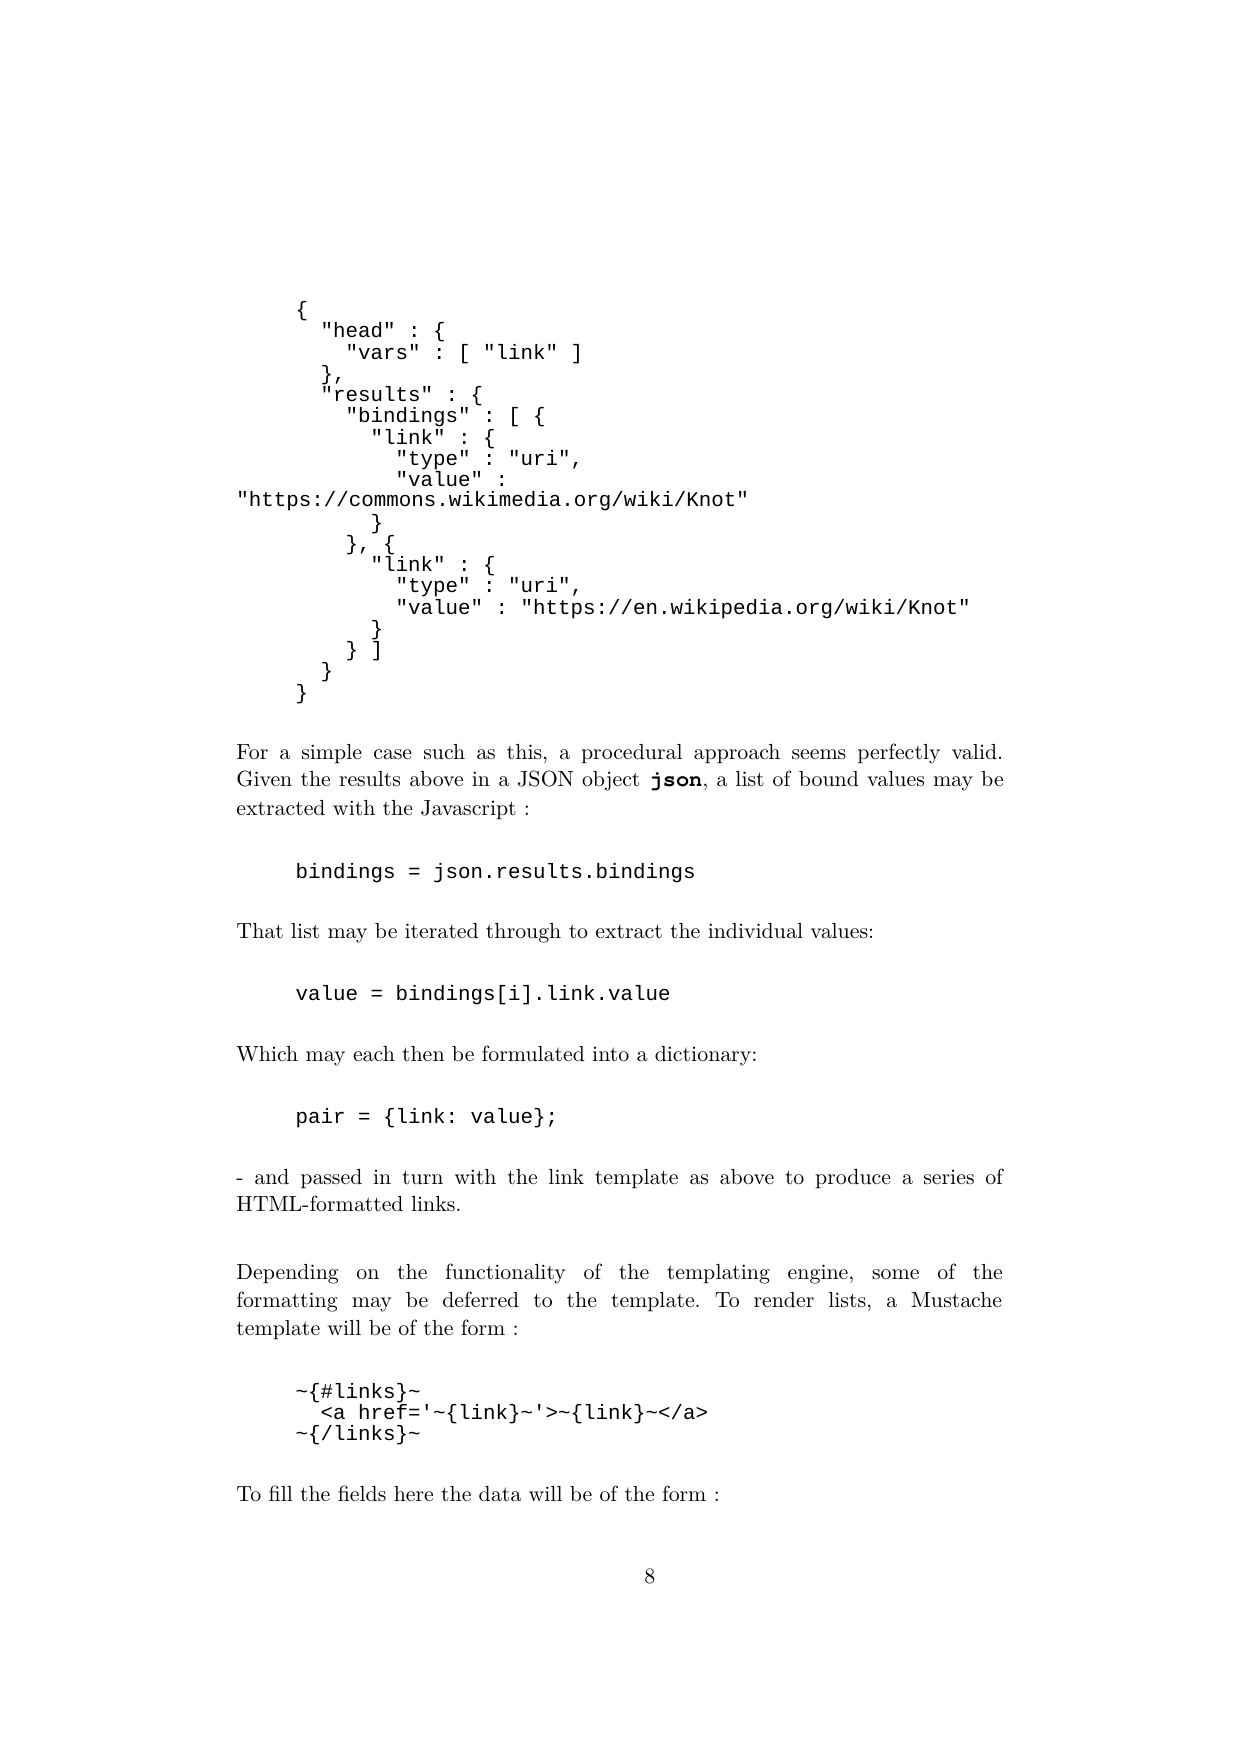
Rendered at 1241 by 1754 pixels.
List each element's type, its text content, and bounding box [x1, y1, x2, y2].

text } [236, 512, 1004, 533]
text "value" : "https://commons.wikimedia.org/wiki/Knot" [236, 469, 1004, 512]
text }, { [236, 533, 1004, 555]
text "type" : "uri", [236, 576, 1004, 597]
text } [236, 682, 1004, 703]
text To fill the fields here the data will be of the form : [236, 1479, 1004, 1507]
text ~{#links}~ [236, 1381, 1004, 1402]
text "link" : { [236, 427, 1004, 448]
text <a href='~{link}~'>~{link}~</a> [236, 1402, 1004, 1424]
text - and passed in turn with the link template as above to produce a series of HTML-formatted links. [236, 1162, 1004, 1218]
text } [236, 618, 1004, 640]
text Which may each then be formulated into a dictionary: [236, 1039, 1004, 1067]
text "results" : { [236, 384, 1004, 406]
text Depending on the functionality of the templating engine, some of the formatting may be deferred to the template. To render lists, a Mustache template will be of the form : [236, 1257, 1004, 1341]
text "head" : { [236, 321, 1004, 342]
text "type" : "uri", [236, 448, 1004, 469]
text { [236, 299, 1004, 321]
text "vars" : [ "link" ] [236, 342, 1004, 363]
text "value" : "https://en.wikipedia.org/wiki/Knot" [236, 597, 1004, 618]
text ~{/links}~ [236, 1424, 1004, 1445]
text }, [236, 363, 1004, 384]
text pair = {link: value}; [236, 1107, 1004, 1128]
text "link" : { [236, 555, 1004, 576]
text That list may be iterated through to extract the individual values: [236, 916, 1004, 944]
text } [236, 661, 1004, 682]
text } ] [236, 640, 1004, 661]
text bindings = json.results.bindings [236, 861, 1004, 882]
text "bindings" : [ { [236, 406, 1004, 427]
text For a simple case such as this, a procedural approach seems perfectly valid. Given the results above in a JSON object json, a list of bound values may be extracted with the Javascript : [236, 737, 1004, 821]
text value = bindings[i].link.value [236, 984, 1004, 1005]
